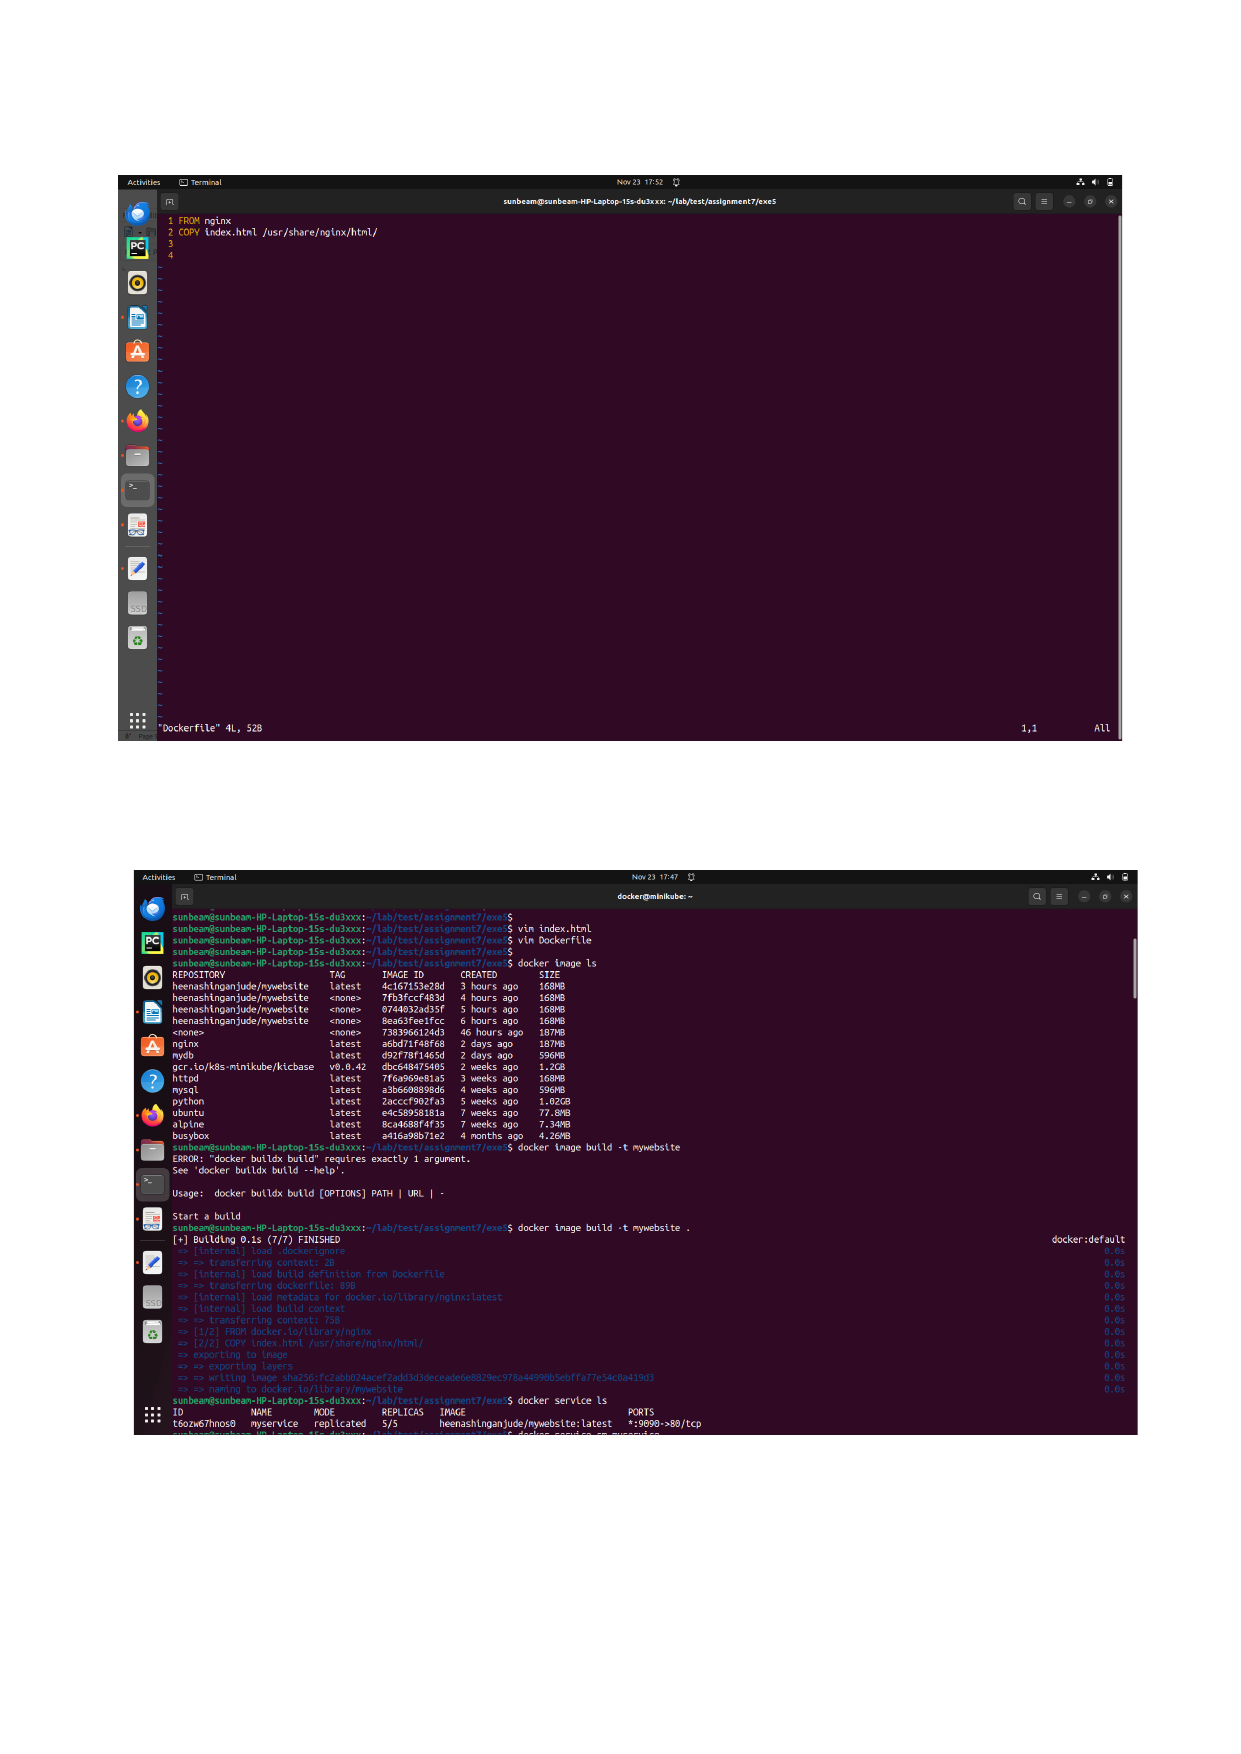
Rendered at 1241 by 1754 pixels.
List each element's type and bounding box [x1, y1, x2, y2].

picture [118, 175, 1123, 741]
picture [133, 870, 1138, 1435]
